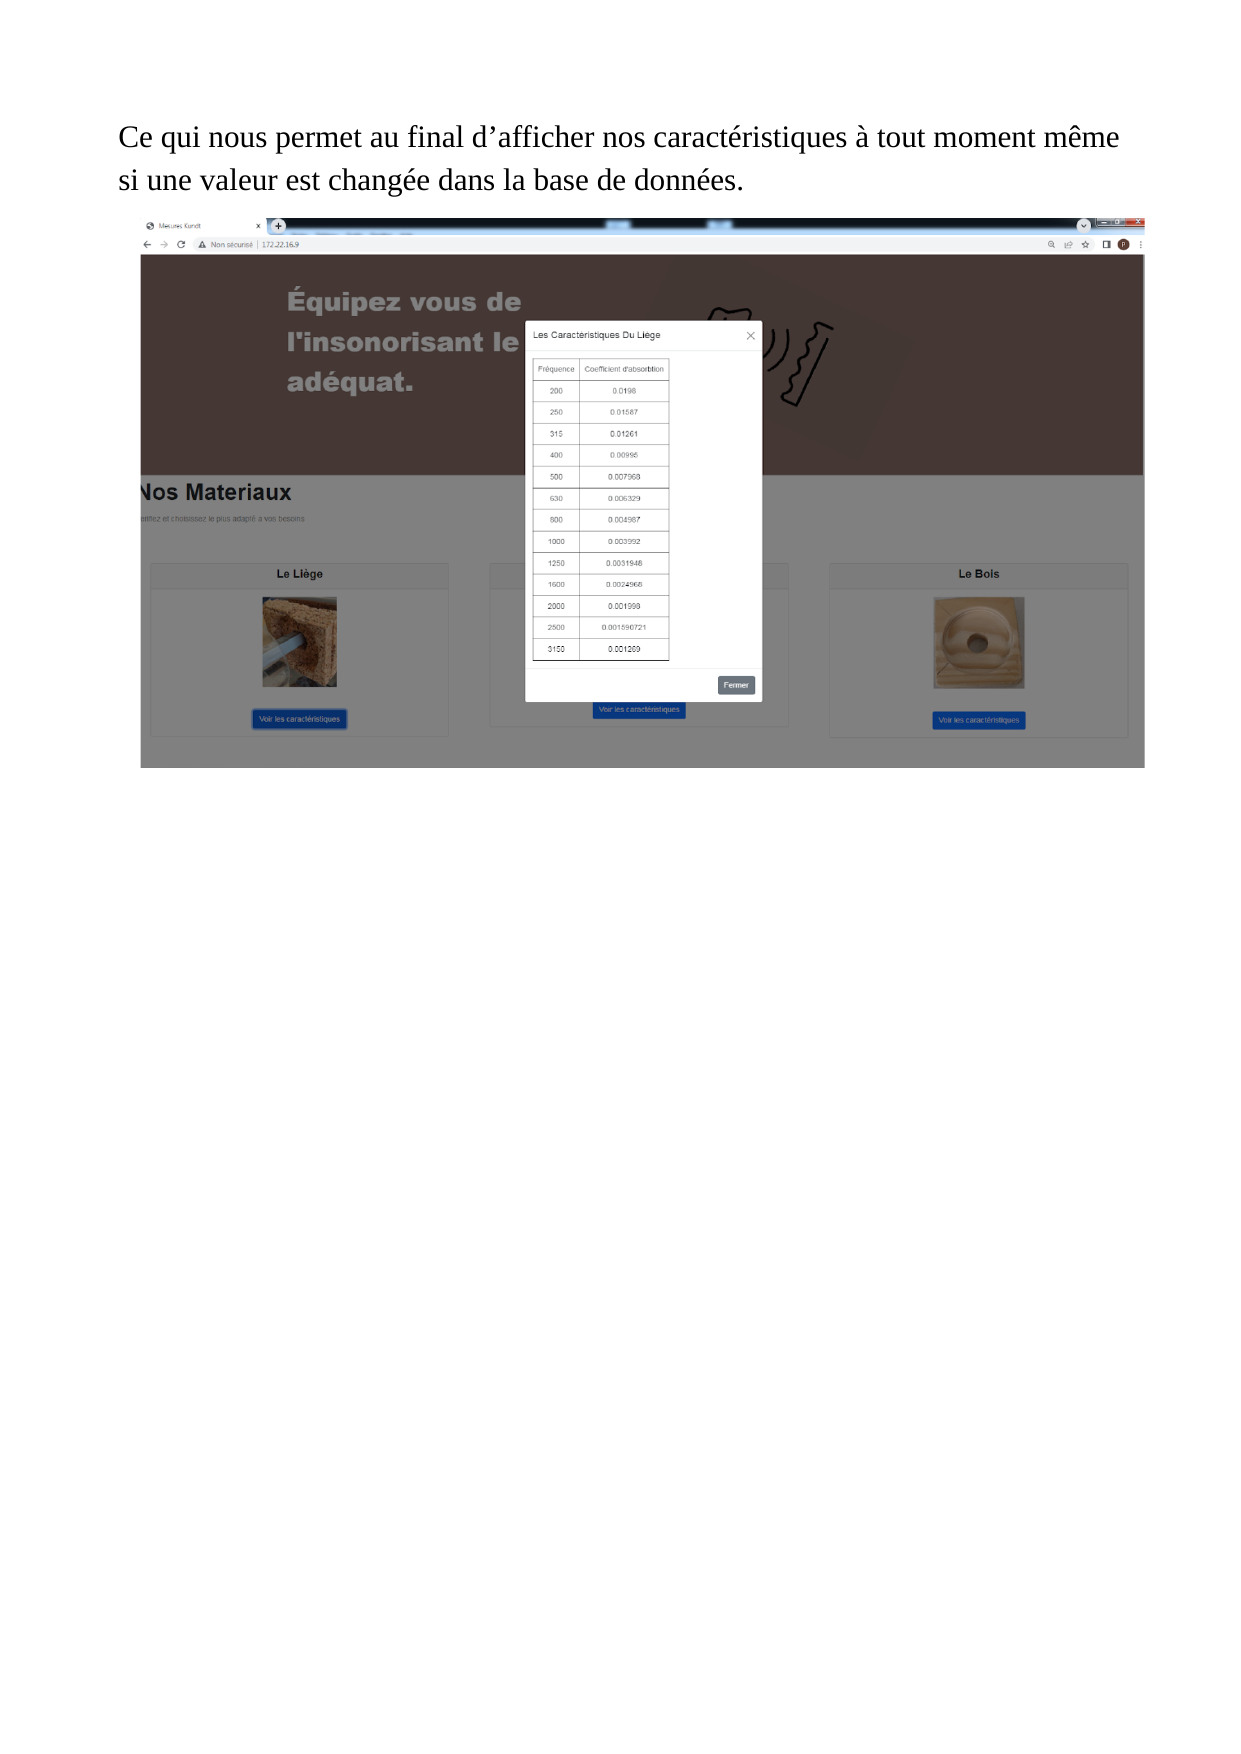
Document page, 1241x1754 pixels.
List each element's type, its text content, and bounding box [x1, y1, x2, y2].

picture [140, 218, 1145, 768]
text Ce qui nous permet au final d’afficher nos caractéristiques à tout moment même si une valeur est changée dans la base de données. [118, 118, 1122, 197]
